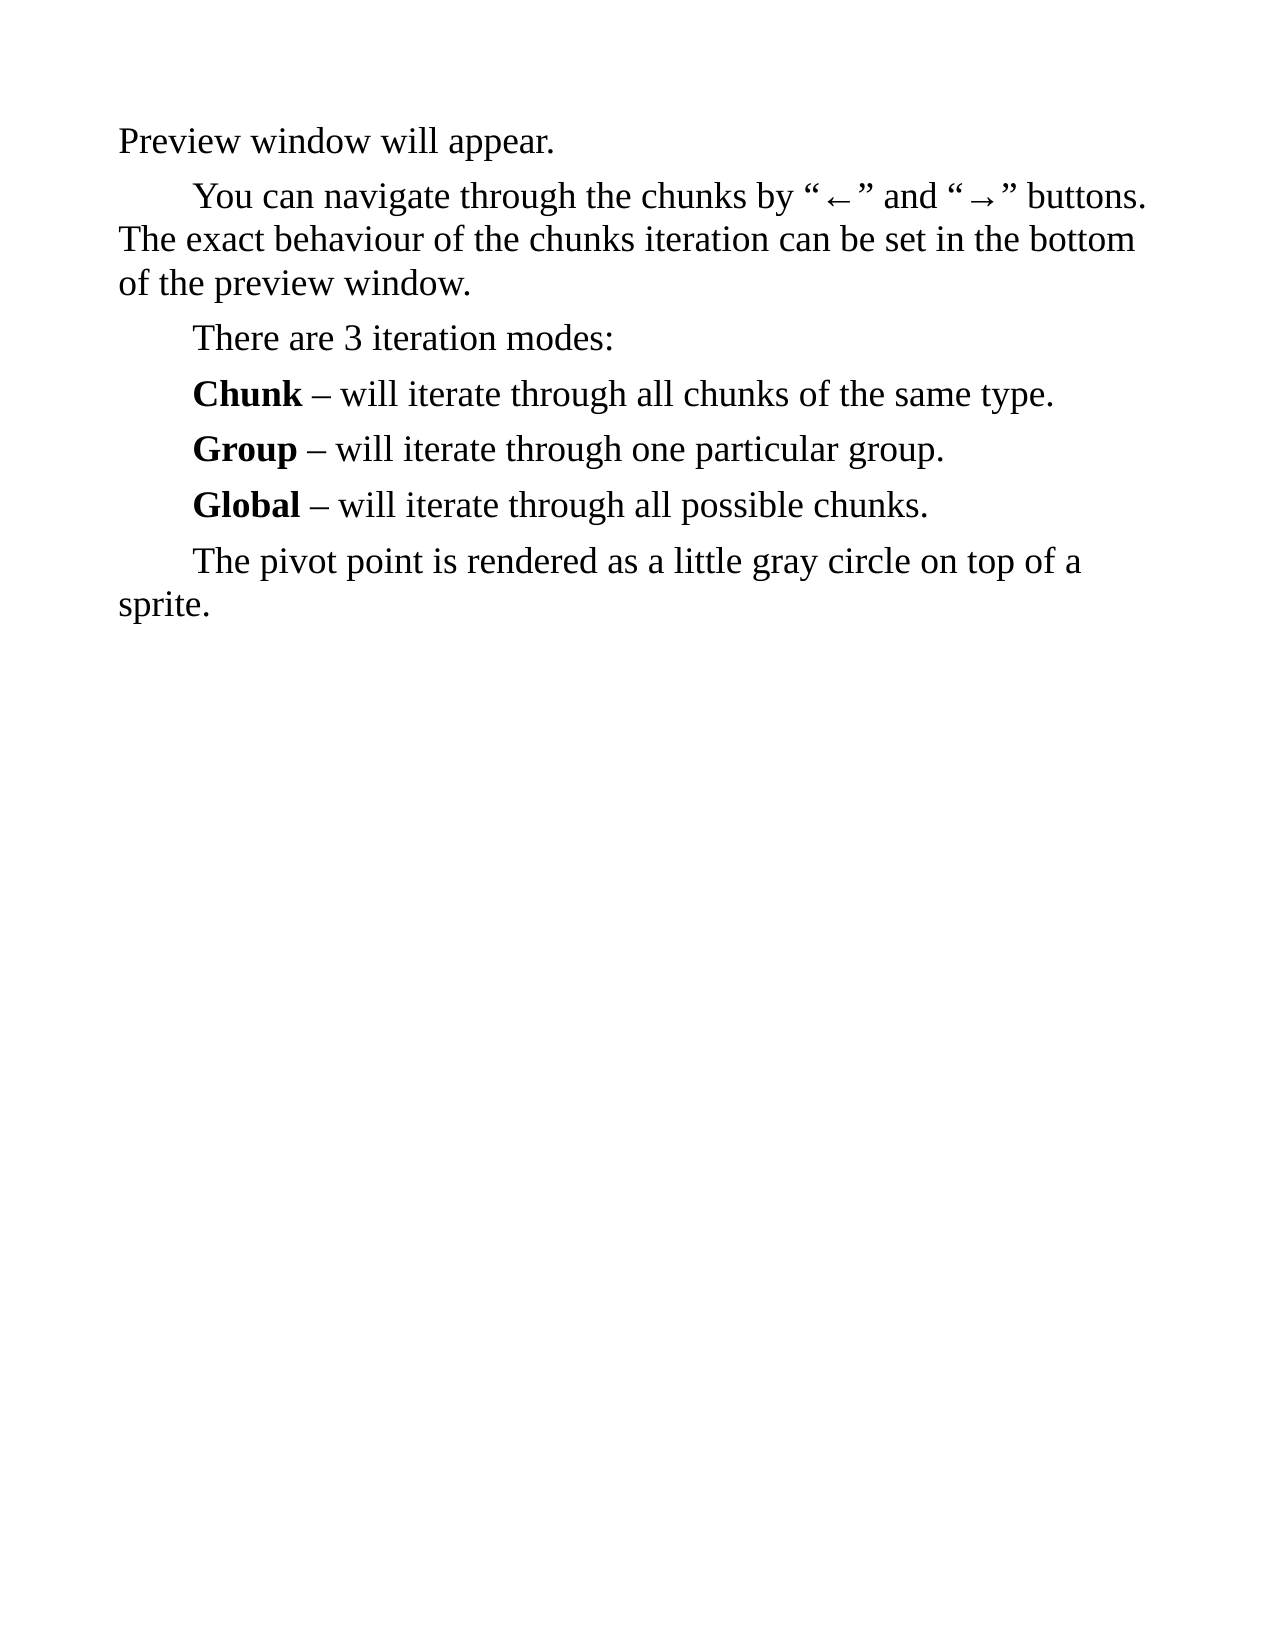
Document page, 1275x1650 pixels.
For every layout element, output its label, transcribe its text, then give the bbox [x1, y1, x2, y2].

text Group – will iterate through one particular group. [118, 427, 1157, 470]
text Global – will iterate through all possible chunks. [118, 482, 1157, 526]
text Chunk – will iterate through all chunks of the same type. [118, 371, 1157, 414]
text The pivot point is rendered as a little gray circle on top of a sprite. [118, 538, 1157, 624]
text You can navigate through the chunks by “←” and “→” buttons. The exact behaviour of the chunks iteration can be set in the bottom of the preview window. [118, 174, 1157, 303]
text Preview window will appear. [118, 118, 1157, 161]
text There are 3 iteration modes: [118, 316, 1157, 359]
